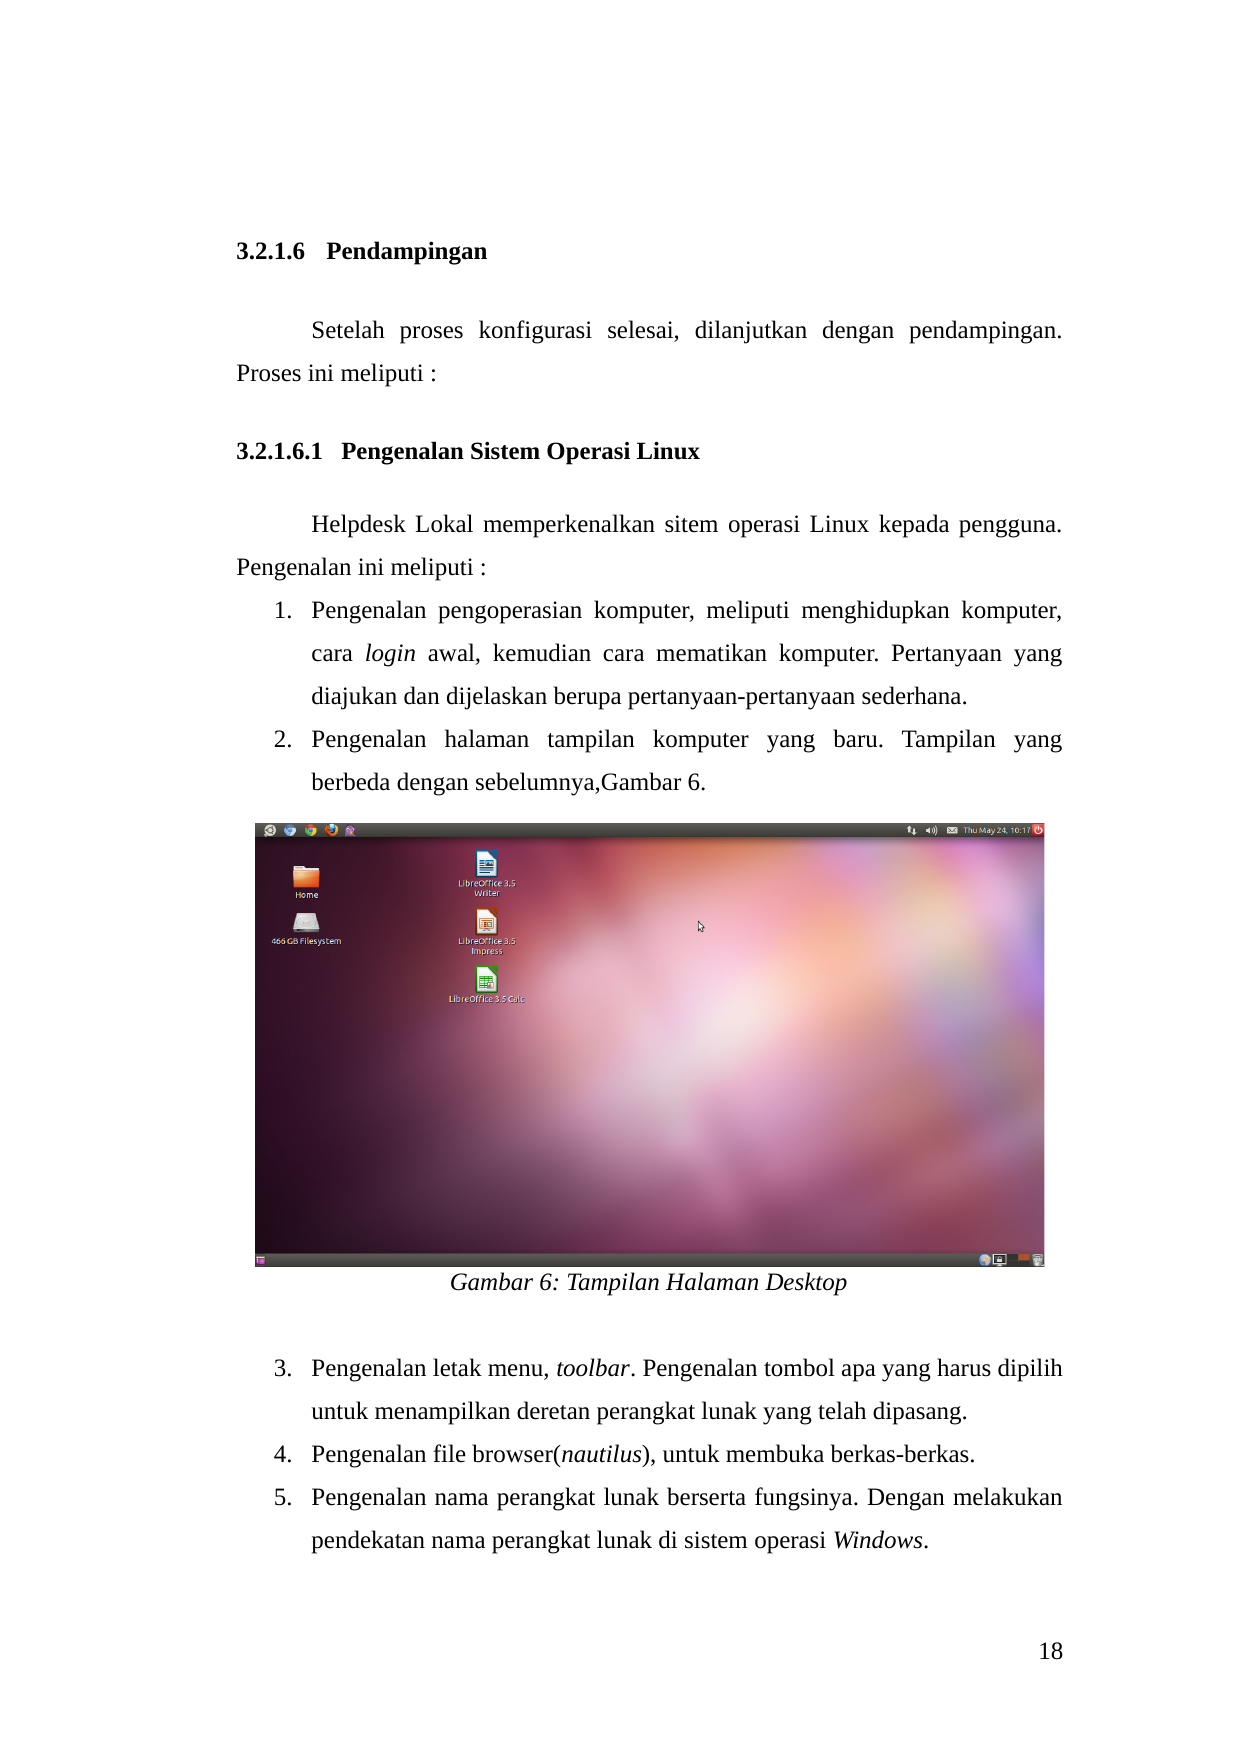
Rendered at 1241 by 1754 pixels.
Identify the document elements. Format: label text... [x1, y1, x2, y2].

list Gambar 6: Tampilan Halaman Desktop [255, 1267, 1044, 1296]
text Helpdesk Lokal memperkenalkan sitem operasi Linux kepada pengguna. Pengenalan ini meliputi : [236, 509, 1063, 581]
list Pengenalan halaman tampilan komputer yang baru. Tampilan yang berbeda dengan sebelumnya,Gambar 6. [274, 724, 1063, 796]
text Setelah proses konfigurasi selesai, dilanjutkan dengan pendampingan. Proses ini meliputi : [236, 315, 1063, 387]
list Pengenalan nama perangkat lunak berserta fungsinya. Dengan melakukan pendekatan nama perangkat lunak di sistem operasi Windows. [274, 1482, 1063, 1554]
list Pengenalan letak menu, toolbar. Pengenalan tombol apa yang harus dipilih untuk menampilkan deretan perangkat lunak yang telah dipasang. [274, 1353, 1063, 1425]
list Pengenalan file browser(nautilus), untuk membuka berkas-berkas. [274, 1439, 1063, 1468]
subtitle Pendampingan [236, 236, 1063, 265]
list Pengenalan pengoperasian komputer, meliputi menghidupkan komputer, cara login awal, kemudian cara mematikan komputer. Pertanyaan yang diajukan dan dijelaskan berupa pertanyaan-pertanyaan sederhana. [274, 595, 1063, 710]
subtitle Pengenalan Sistem Operasi Linux [236, 436, 1063, 465]
picture [255, 823, 1045, 1267]
